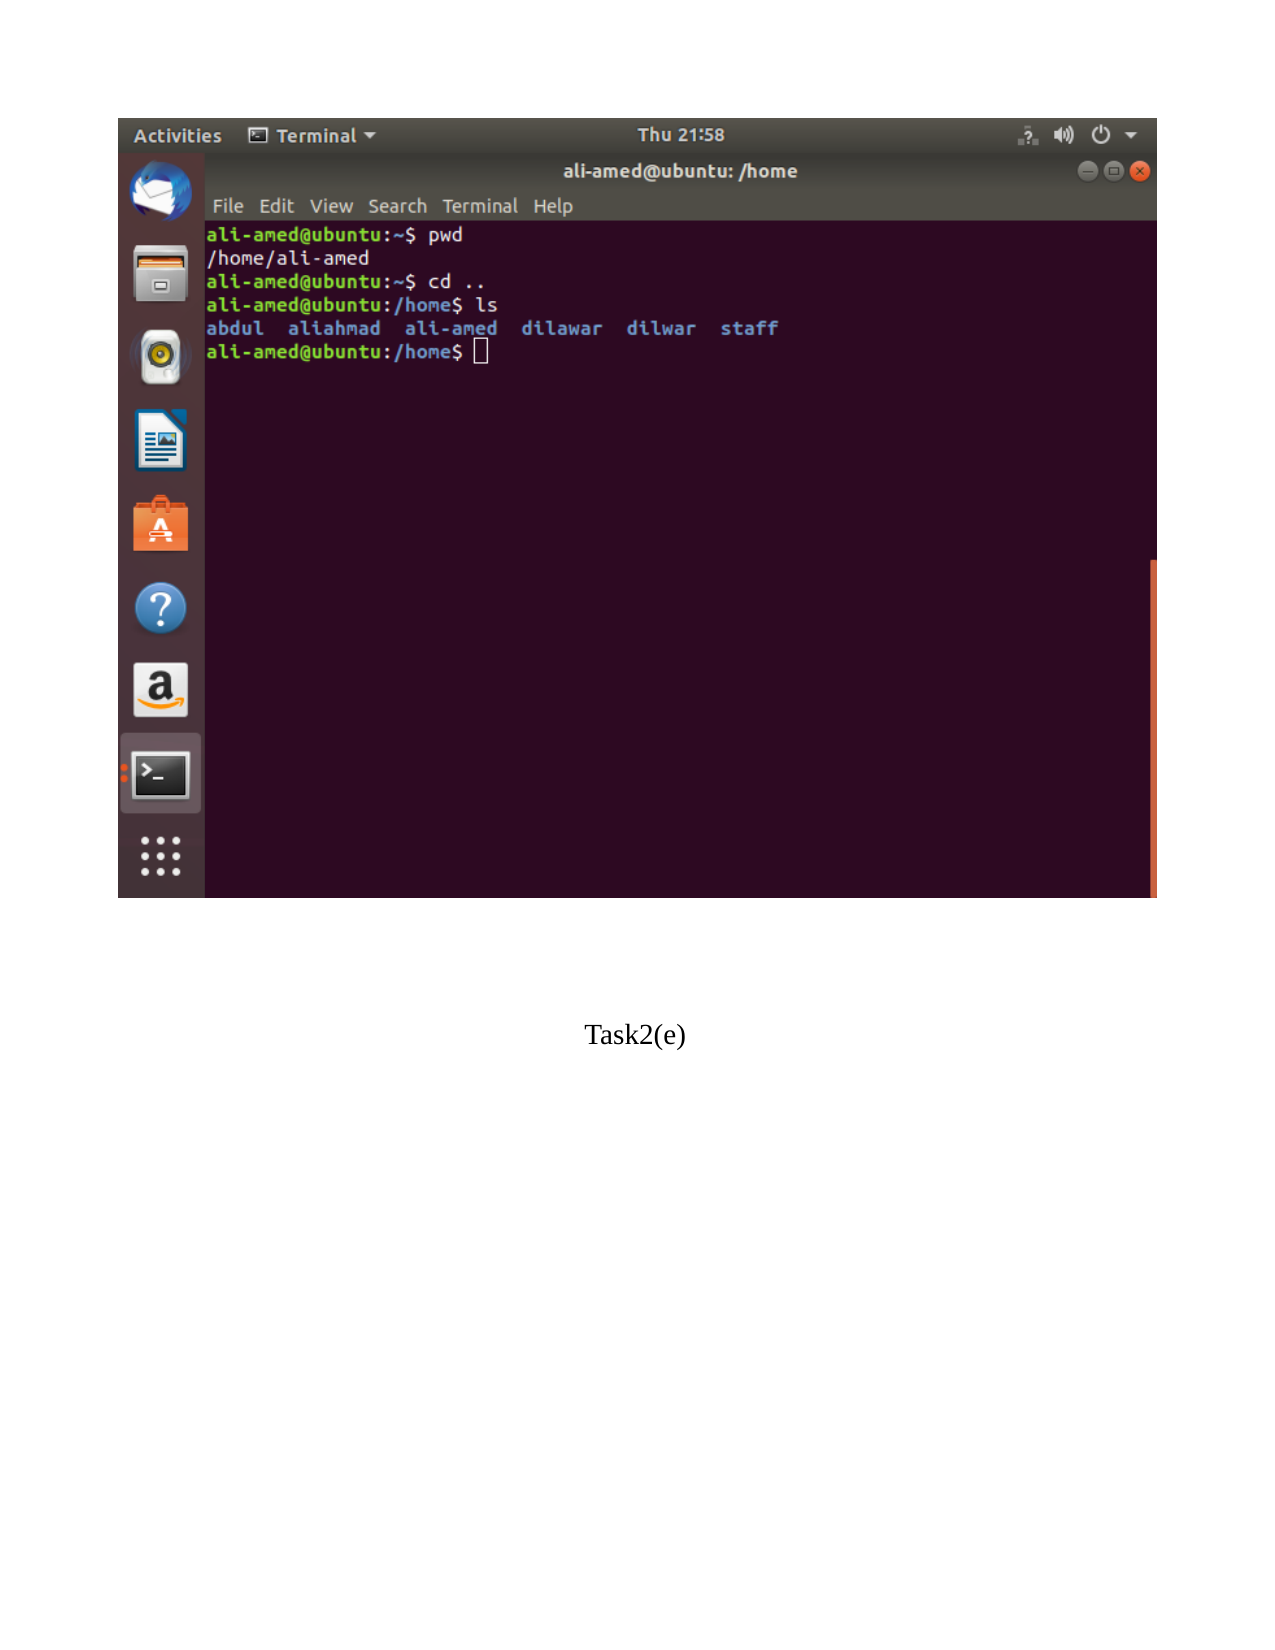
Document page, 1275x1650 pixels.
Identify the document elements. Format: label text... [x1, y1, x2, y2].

text Task2(e) [118, 1017, 1157, 1051]
picture [118, 118, 1157, 898]
